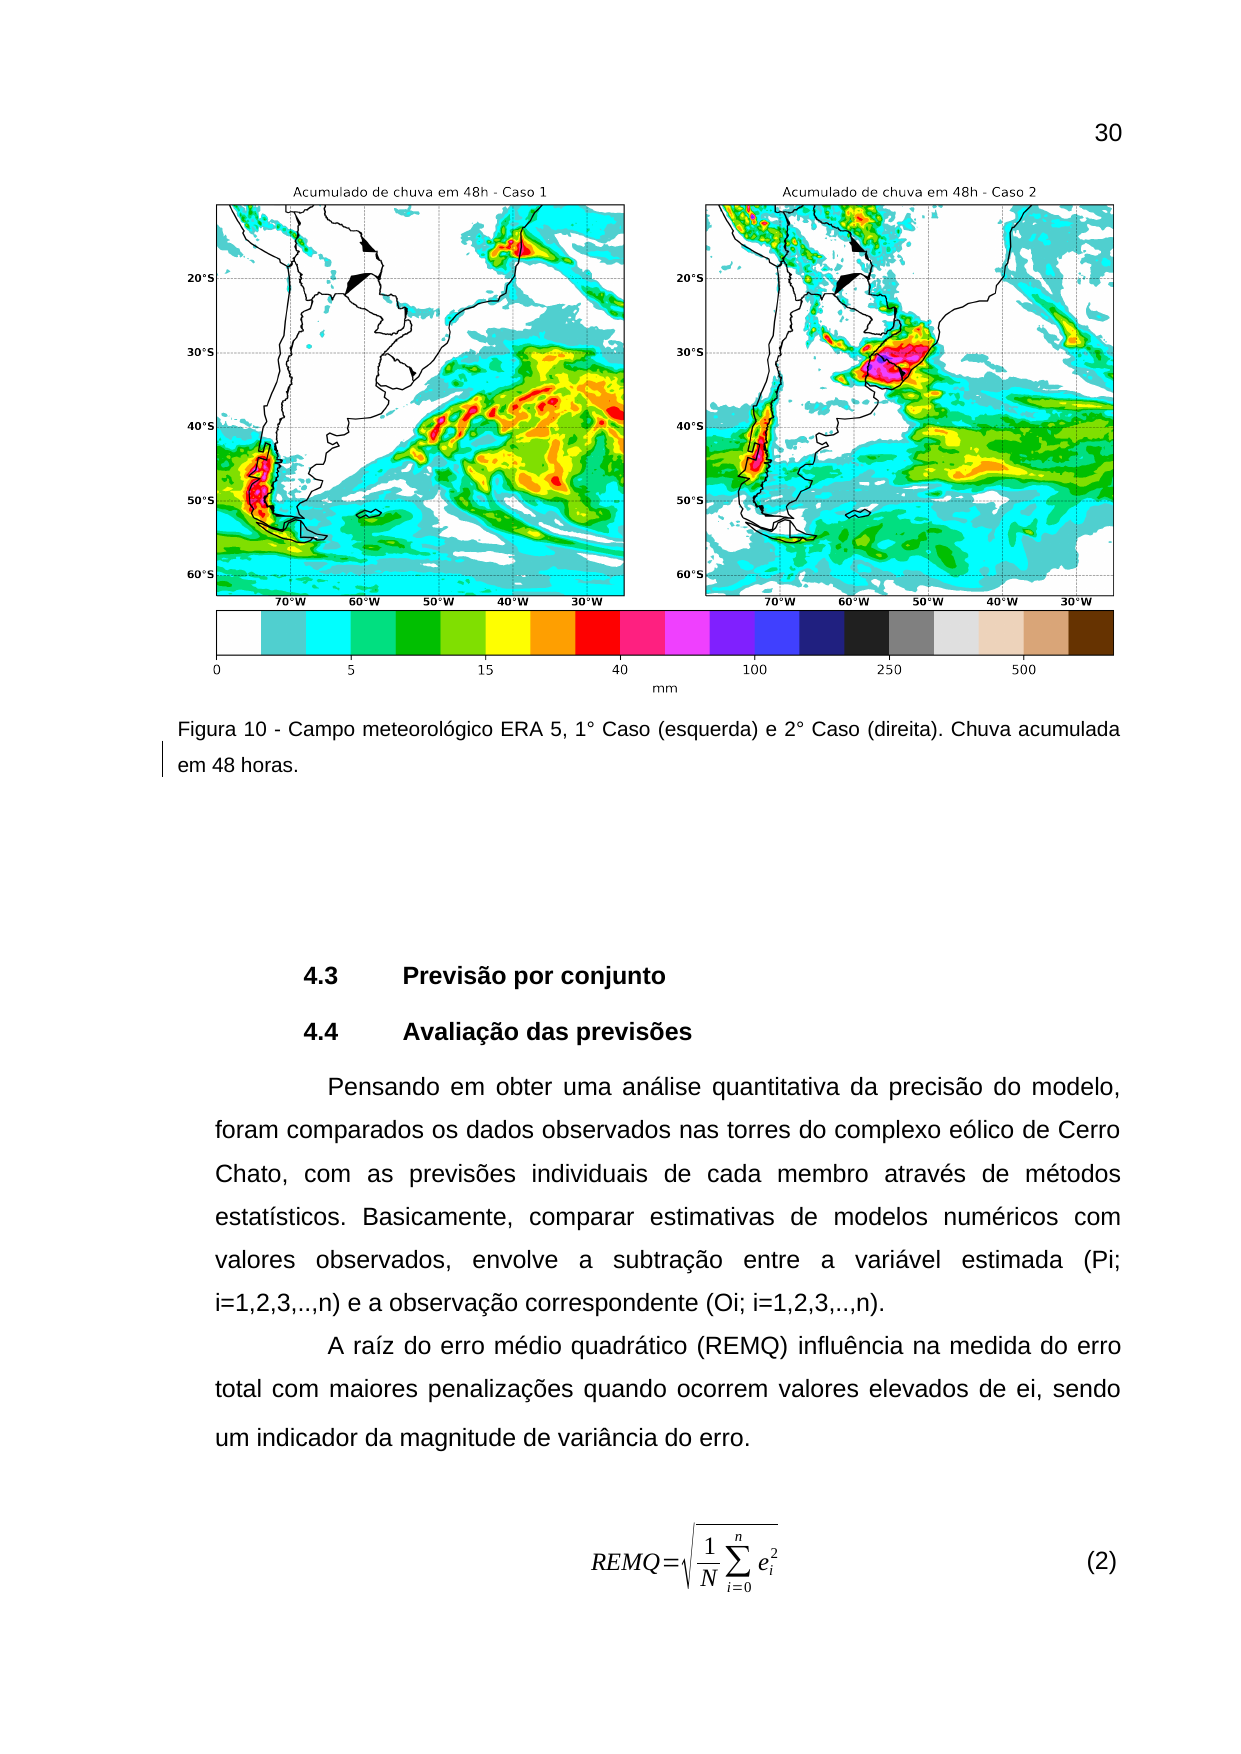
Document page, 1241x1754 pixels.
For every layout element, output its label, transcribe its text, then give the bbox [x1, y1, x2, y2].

picture [177, 177, 1123, 705]
text A raíz do erro médio quadrático (REMQ) influência na medida do erro total com maiores penalizações quando ocorrem valores elevados de ei, sendo um indicador da magnitude de variância do erro. [215, 1331, 1122, 1454]
text Pensando em obter uma análise quantitativa da precisão do modelo, foram comparados os dados observados nas torres do complexo eólico de Cerro Chato, com as previsões individuais de cada membro através de métodos estatísticos. Basicamente, comparar estimativas de modelos numéricos com valores observados, envolve a subtração entre a variável estimada (Pi; i=1,2,3,..,n) e a observação correspondente (Oi; i=1,2,3,..,n). [215, 1072, 1122, 1317]
text (2) [177, 1522, 1122, 1595]
subtitle Previsão por conjunto [215, 961, 1122, 990]
text Figura 10 - Campo meteorológico ERA 5, 1° Caso (esquerda) e 2° Caso (direita). Chuva acumulada em 48 horas. [177, 705, 1122, 777]
subtitle Avaliação das previsões [215, 1017, 1122, 1046]
